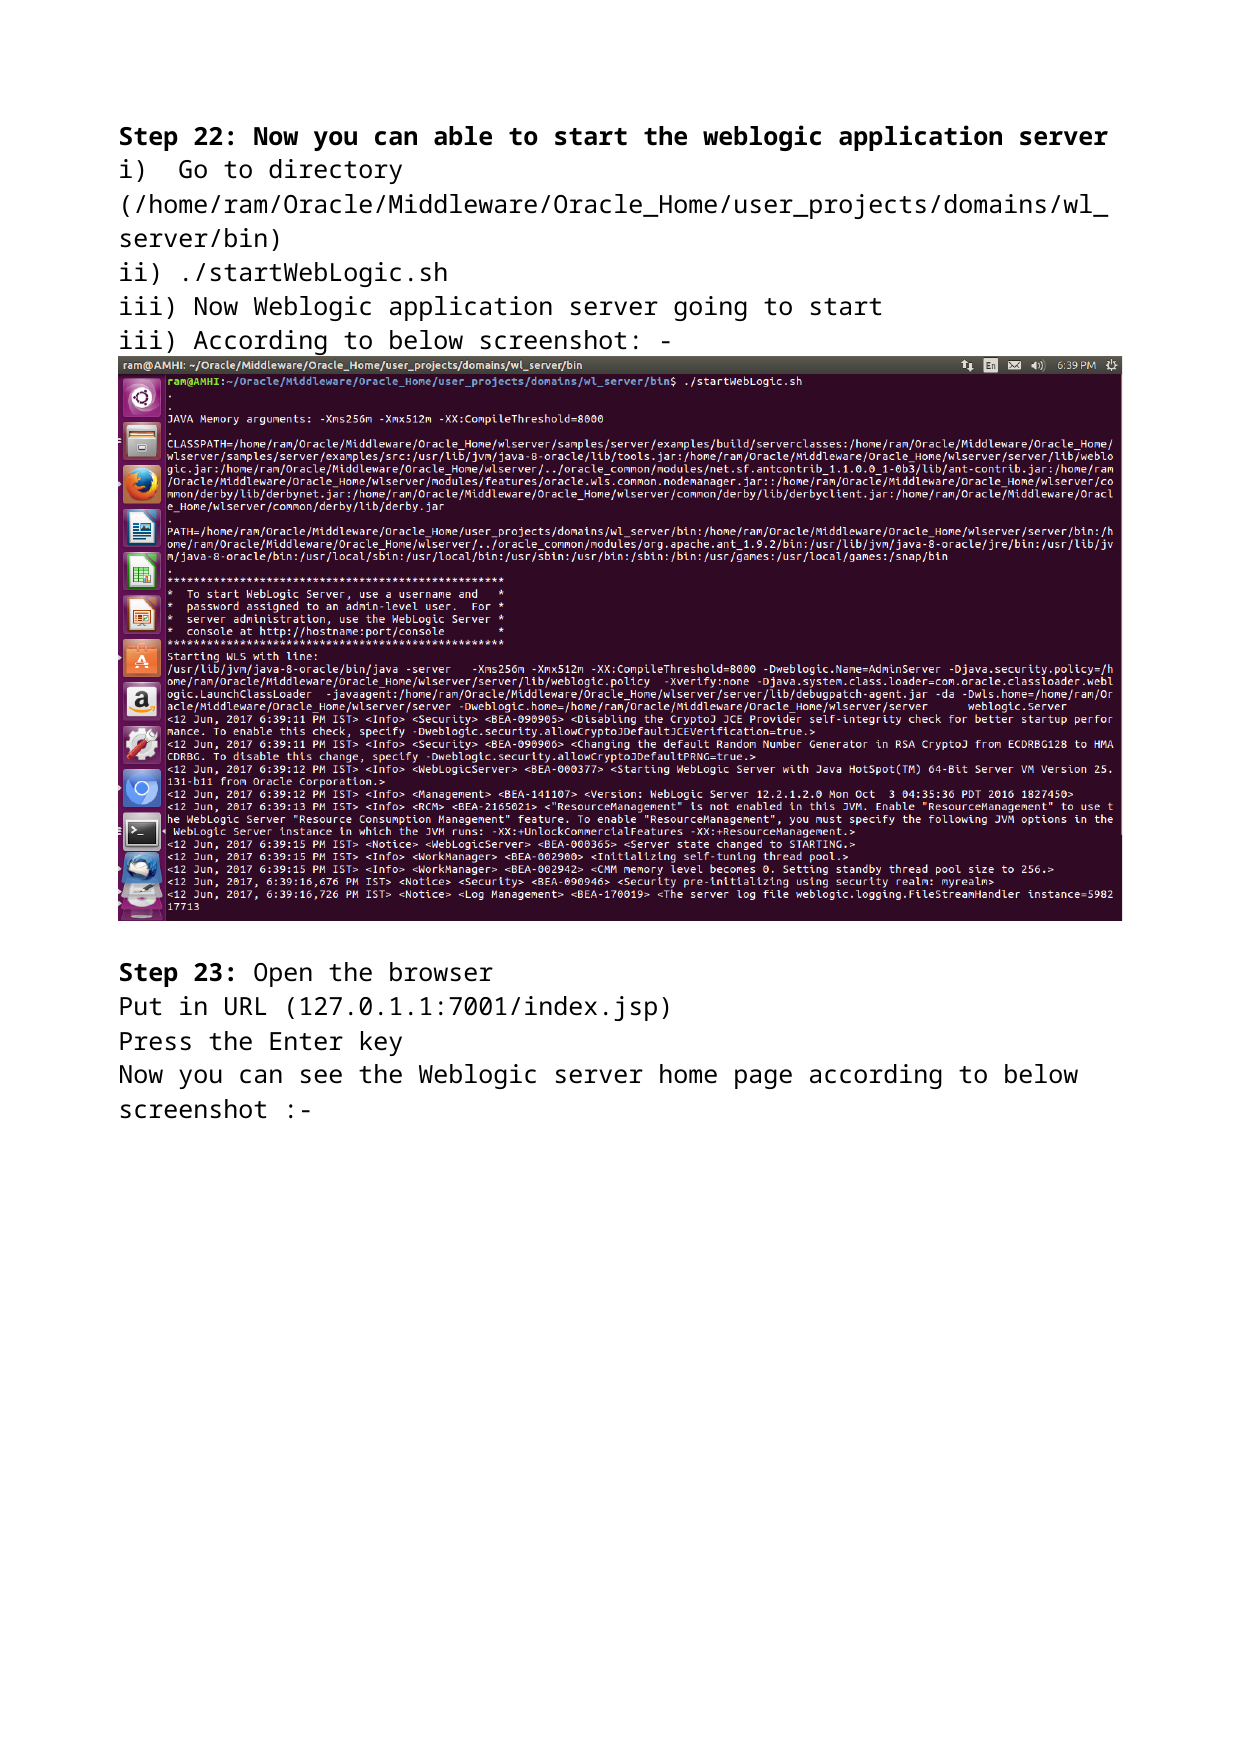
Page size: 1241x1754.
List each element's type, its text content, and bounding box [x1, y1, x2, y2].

picture [118, 356, 1123, 921]
text Step 23: Open the browser [118, 955, 1122, 989]
text i) Go to directory (/home/ram/Oracle/Middleware/Oracle_Home/user_projects/domains/wl_server/bin) [118, 152, 1122, 254]
text Press the Enter key [118, 1023, 1122, 1057]
text iii) According to below screenshot: - [118, 322, 1122, 356]
text ii) ./startWebLogic.sh [118, 254, 1122, 288]
text iii) Now Weblogic application server going to start [118, 288, 1122, 322]
text Step 22: Now you can able to start the weblogic application server [118, 118, 1122, 152]
text Now you can see the Weblogic server home page according to below screenshot :- [118, 1057, 1122, 1125]
text Put in URL (127.0.1.1:7001/index.jsp) [118, 989, 1122, 1023]
